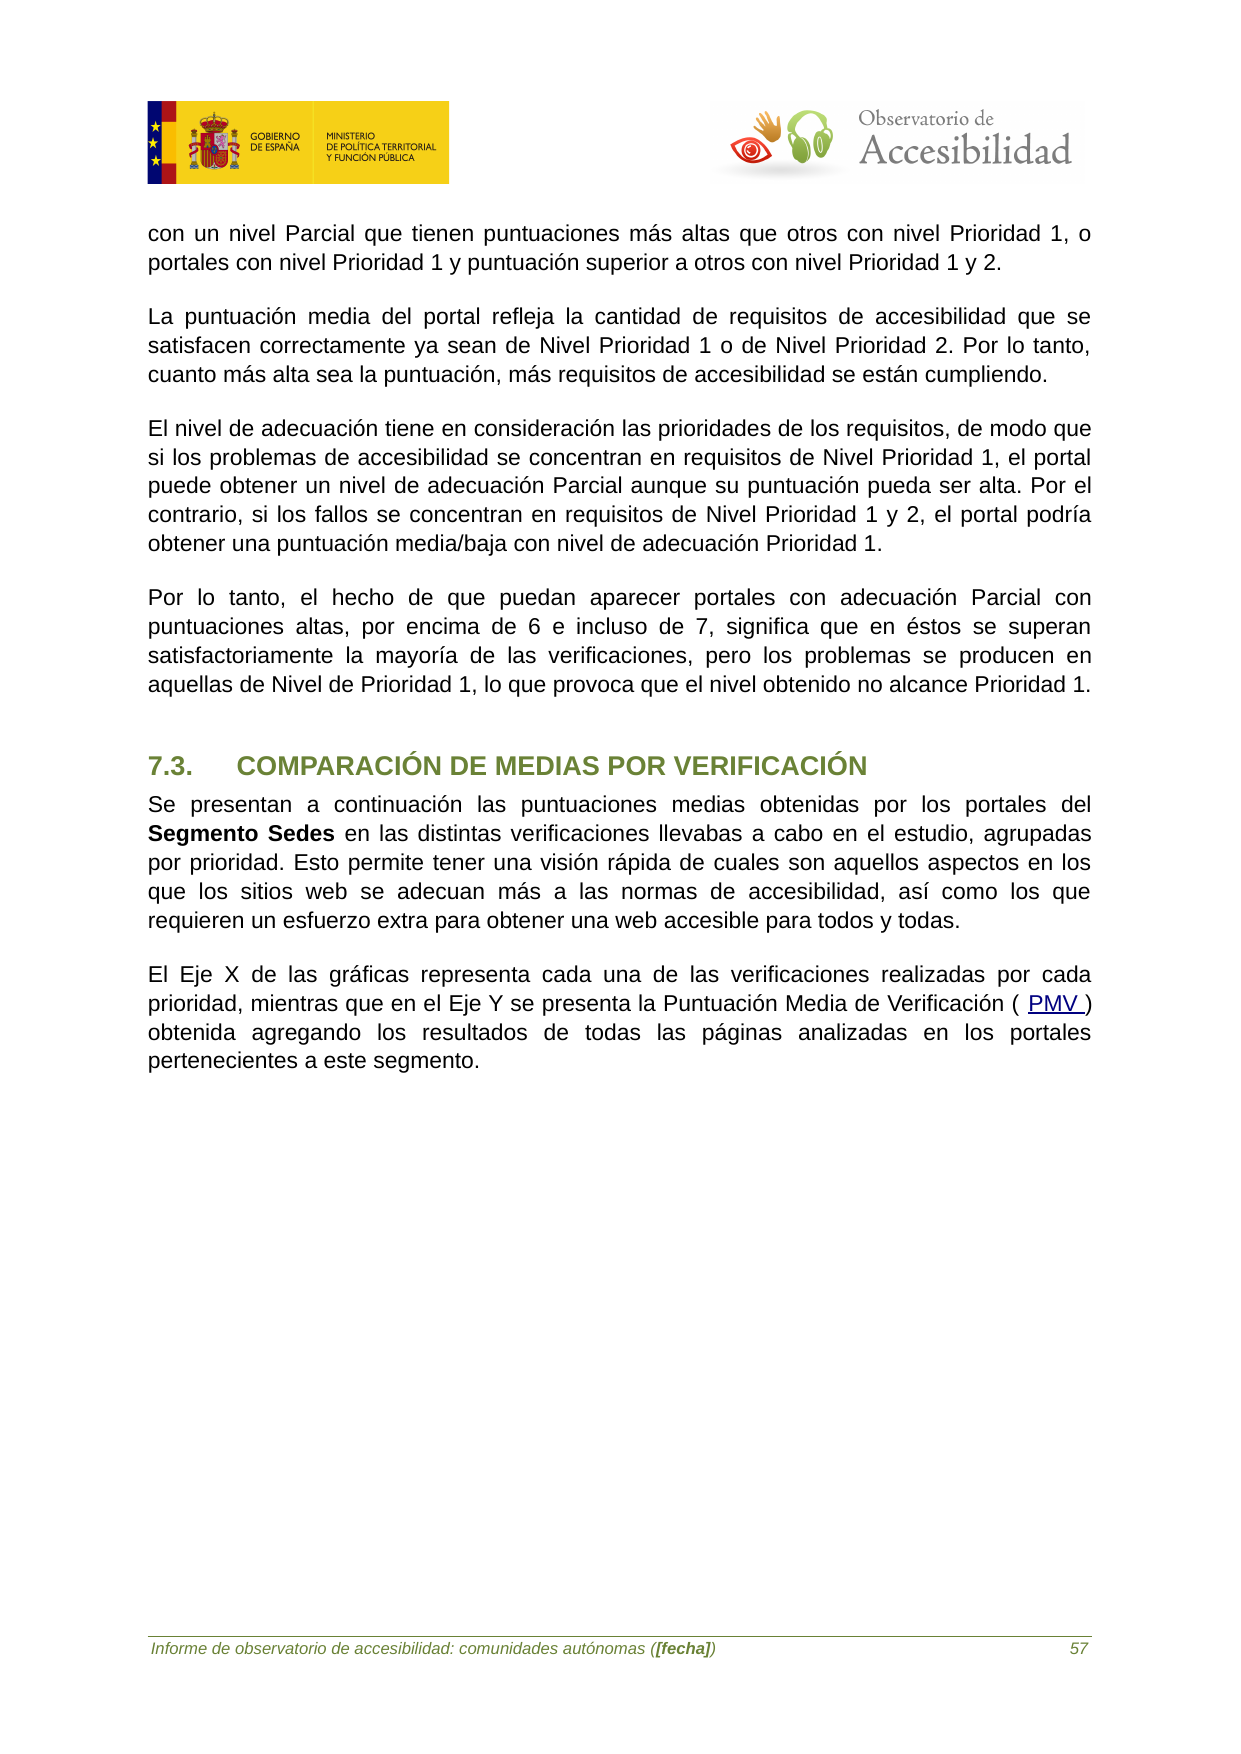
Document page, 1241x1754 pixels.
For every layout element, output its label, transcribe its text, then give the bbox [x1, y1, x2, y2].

text con un nivel Parcial que tienen puntuaciones más altas que otros con nivel Prioridad 1, o portales con nivel Prioridad 1 y puntuación superior a otros con nivel Prioridad 1 y 2. [148, 220, 1092, 275]
text El nivel de adecuación tiene en consideración las prioridades de los requisitos, de modo que si los problemas de accesibilidad se concentran en requisitos de Nivel Prioridad 1, el portal puede obtener un nivel de adecuación Parcial aunque su puntuación pueda ser alta. Por el contrario, si los fallos se concentran en requisitos de Nivel Prioridad 1 y 2, el portal podría obtener una puntuación media/baja con nivel de adecuación Prioridad 1. [148, 414, 1092, 557]
text El Eje X de las gráficas representa cada una de las verificaciones realizadas por cada prioridad, mientras que en el Eje Y se presenta la Puntuación Media de Verificación ( PMV ) obtenida agregando los resultados de todas las páginas analizadas en los portales pertenecientes a este segmento. [148, 961, 1092, 1074]
text Se presentan a continuación las puntuaciones medias obtenidas por los portales del Segmento Sedes en las distintas verificaciones llevabas a cabo en el estudio, agrupadas por prioridad. Esto permite tener una visión rápida de cuales son aquellos aspectos en los que los sitios web se adecuan más a las normas de accesibilidad, así como los que requieren un esfuerzo extra para obtener una web accesible para todos y todas. [148, 791, 1092, 933]
text La puntuación media del portal refleja la cantidad de requisitos de accesibilidad que se satisfacen correctamente ya sean de Nivel Prioridad 1 o de Nivel Prioridad 2. Por lo tanto, cuanto más alta sea la puntuación, más requisitos de accesibilidad se están cumpliendo. [148, 303, 1092, 387]
subtitle Comparación de medias por verificación [148, 750, 1092, 781]
picture [147, 101, 450, 184]
text Por lo tanto, el hecho de que puedan aparecer portales con adecuación Parcial con puntuaciones altas, por encima de 6 e incluso de 7, significa que en éstos se superan satisfactoriamente la mayoría de las verificaciones, pero los problemas se producen en aquellas de Nivel de Prioridad 1, lo que provoca que el nivel obtenido no alcance Prioridad 1. [148, 584, 1092, 697]
picture [710, 101, 1086, 184]
